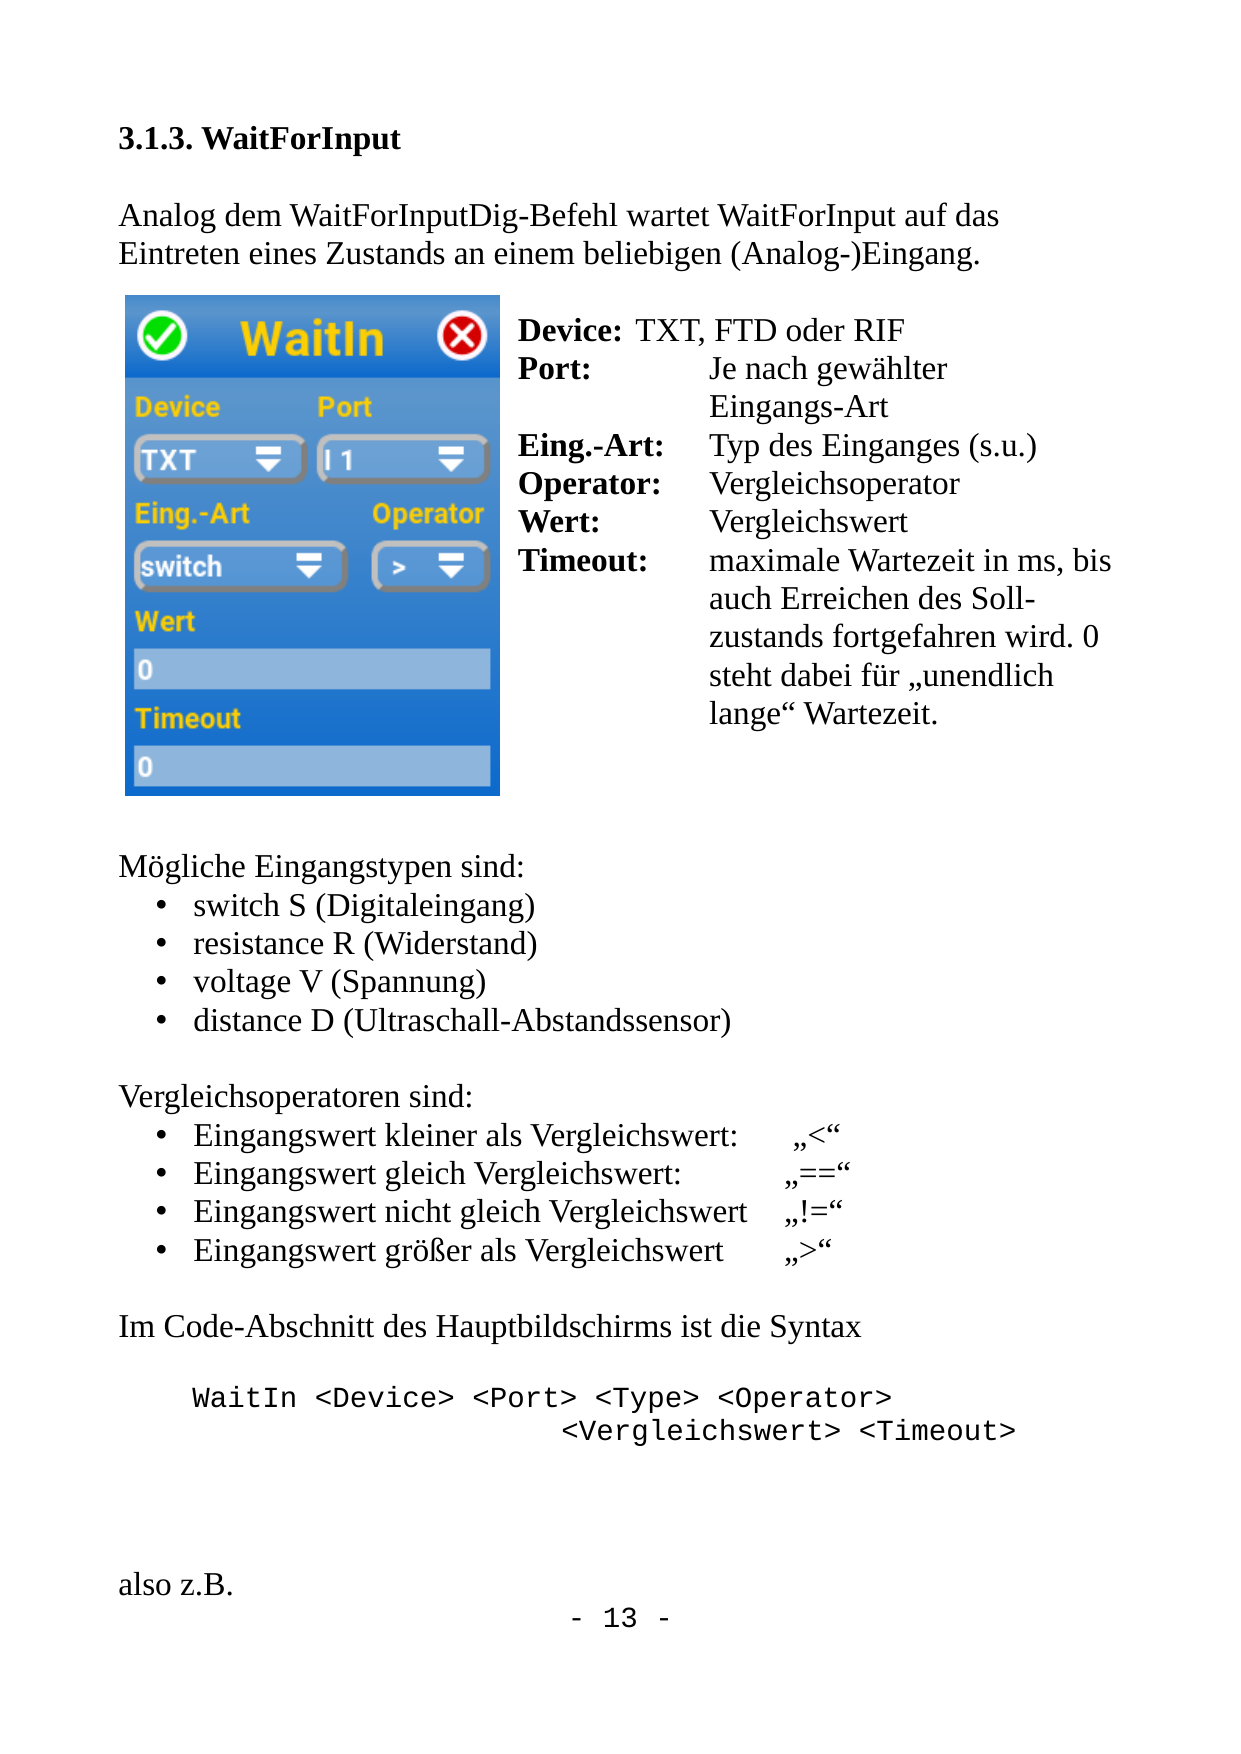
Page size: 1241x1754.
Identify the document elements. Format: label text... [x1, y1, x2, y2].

text 3.1.3. WaitForInput [118, 118, 1122, 156]
list distance D (Ultraschall-Abstandssensor) [156, 1000, 1122, 1038]
text Operator: Vergleichsoperator [500, 463, 1122, 501]
text Eing.-Art: Typ des Einganges (s.u.) [500, 425, 1122, 463]
list Eingangswert kleiner als Vergleichswert: „<“ [156, 1115, 1122, 1153]
list Eingangswert größer als Vergleichswert „>“ [156, 1230, 1122, 1268]
text Mögliche Eingangstypen sind: [118, 846, 1122, 885]
text Wert: Vergleichswert [500, 501, 1122, 540]
text Device: TXT, FTD oder RIF [500, 310, 1122, 348]
text Timeout: maximale Wartezeit in ms, bis auch Erreichen des Soll- zustands fortgefahren wird. 0 steht dabei für „unendlich lange“ Wartezeit. [500, 540, 1122, 731]
text Vergleichsoperatoren sind: [118, 1076, 1122, 1115]
list resistance R (Widerstand) [156, 923, 1122, 961]
list switch S (Digitaleingang) [156, 885, 1122, 923]
list Eingangswert nicht gleich Vergleichswert „!=“ [156, 1191, 1122, 1230]
picture [125, 295, 500, 796]
text WaitIn <Device> <Port> <Type> <Operator> <Vergleichswert> <Timeout> [118, 1383, 1122, 1449]
text Im Code-Abschnitt des Hauptbildschirms ist die Syntax [118, 1306, 1122, 1345]
list voltage V (Spannung) [156, 961, 1122, 1000]
text Analog dem WaitForInputDig-Befehl wartet WaitForInput auf das Eintreten eines Zustands an einem beliebigen (Analog-)Eingang. [118, 195, 1122, 271]
text also z.B. [118, 1564, 1122, 1602]
text Port: Je nach gewählter Eingangs-Art [500, 348, 1122, 425]
list Eingangswert gleich Vergleichswert: „==“ [156, 1153, 1122, 1191]
